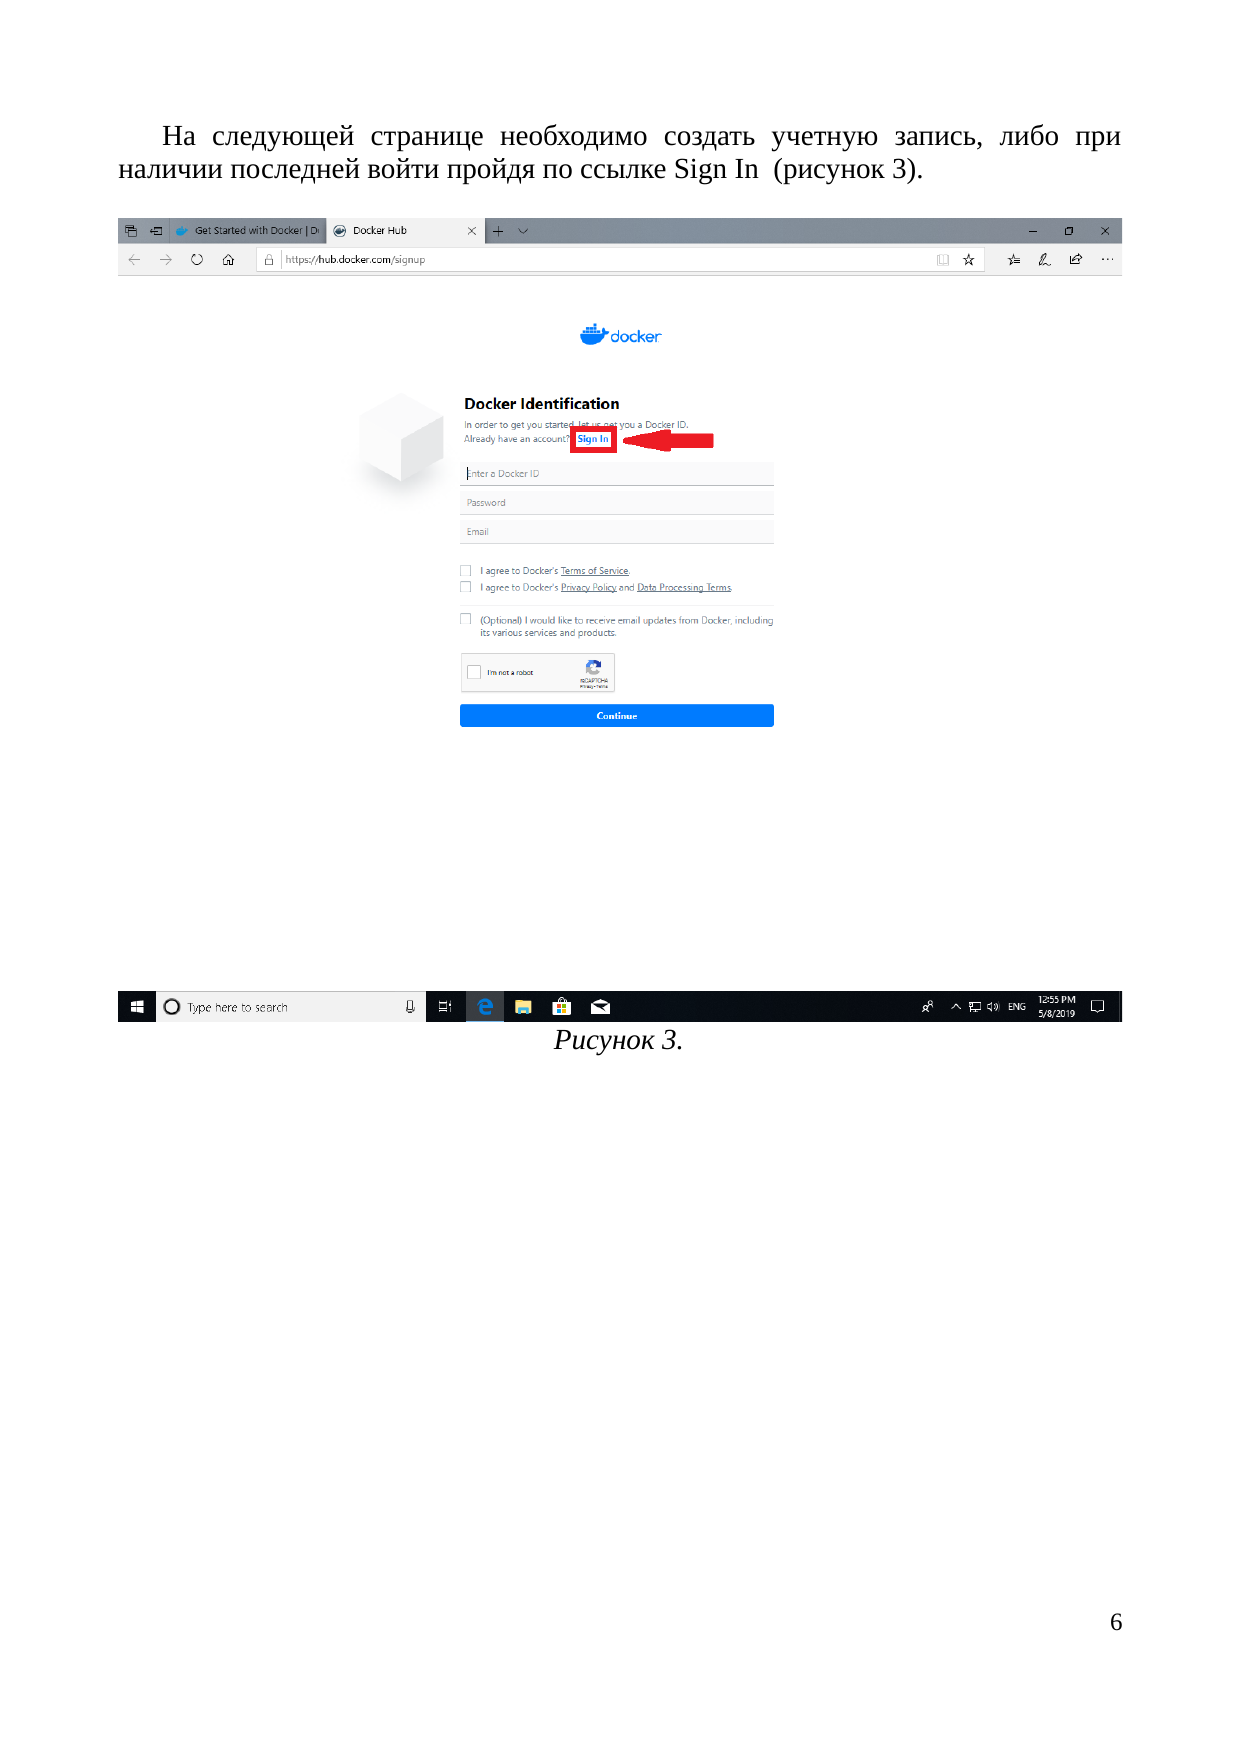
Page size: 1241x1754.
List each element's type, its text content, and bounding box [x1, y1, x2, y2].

picture [118, 218, 1123, 1022]
text На следующей странице необходимо создать учетную запись, либо при наличии последней войти пройдя по ссылке Sign In (рисунок 3). [118, 118, 1122, 185]
text Рисунок 3. [118, 1022, 1122, 1055]
